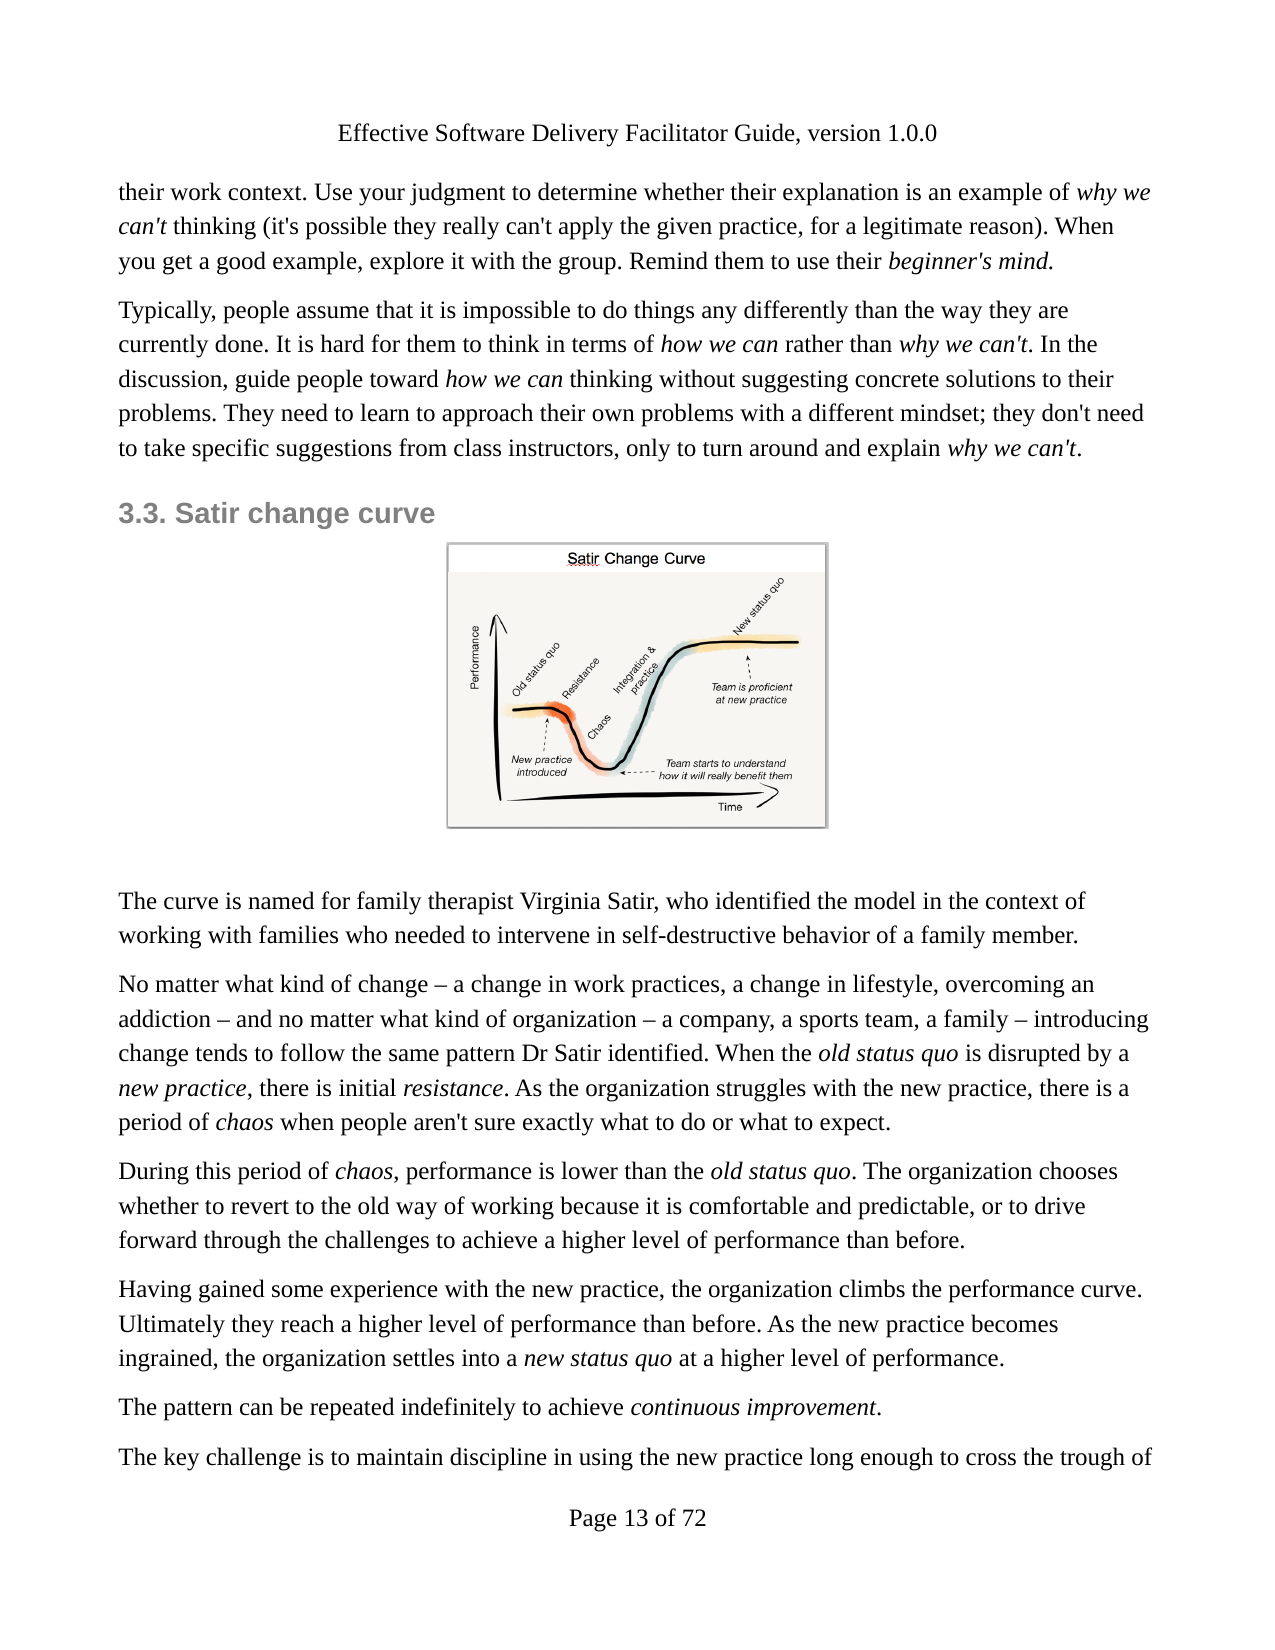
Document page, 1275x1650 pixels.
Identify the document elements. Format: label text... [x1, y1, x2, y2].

text No matter what kind of change – a change in work practices, a change in lifestyle, overcoming an addiction – and no matter what kind of organization – a company, a sports team, a family – introducing change tends to follow the same pattern Dr Satir identified. When the old status quo is disrupted by a new practice, there is initial resistance. As the organization struggles with the new practice, there is a period of chaos when people aren't sure exactly what to do or what to expect. [118, 969, 1157, 1136]
text their work context. Use your judgment to determine whether their explanation is an example of why we can't thinking (it's possible they really can't apply the given practice, for a legitimate reason). When you get a good example, explore it with the group. Remind them to use their beginner's mind. [118, 177, 1157, 274]
text Having gained some experience with the new practice, the organization climbs the performance curve. Ultimately they reach a higher level of performance than before. As the new practice becomes ingrained, the organization settles into a new status quo at a higher level of performance. [118, 1274, 1157, 1372]
text The pattern can be repeated indefinitely to achieve continuous improvement. [118, 1392, 1157, 1421]
text During this period of chaos, performance is lower than the old status quo. The organization chooses whether to revert to the old way of working because it is comfortable and predictable, or to drive forward through the challenges to achieve a higher level of performance than before. [118, 1156, 1157, 1254]
text Typically, people assume that it is impossible to do things any differently than the way they are currently done. It is hard for them to think in terms of how we can rather than why we can't. In the discussion, guide people toward how we can thinking without suggesting concrete solutions to their problems. They need to learn to approach their own problems with a different mindset; they don't need to take specific suggestions from class instructors, only to turn around and explain why we can't. [118, 295, 1157, 462]
text The key challenge is to maintain discipline in using the new practice long enough to cross the trough of [118, 1442, 1157, 1470]
text The curve is named for family therapist Virginia Satir, who identified the model in the context of working with families who needed to intervene in self-destructive behavior of a family member. [118, 886, 1157, 949]
subtitle 3.3. Satir change curve [118, 496, 1157, 530]
picture [446, 542, 829, 829]
